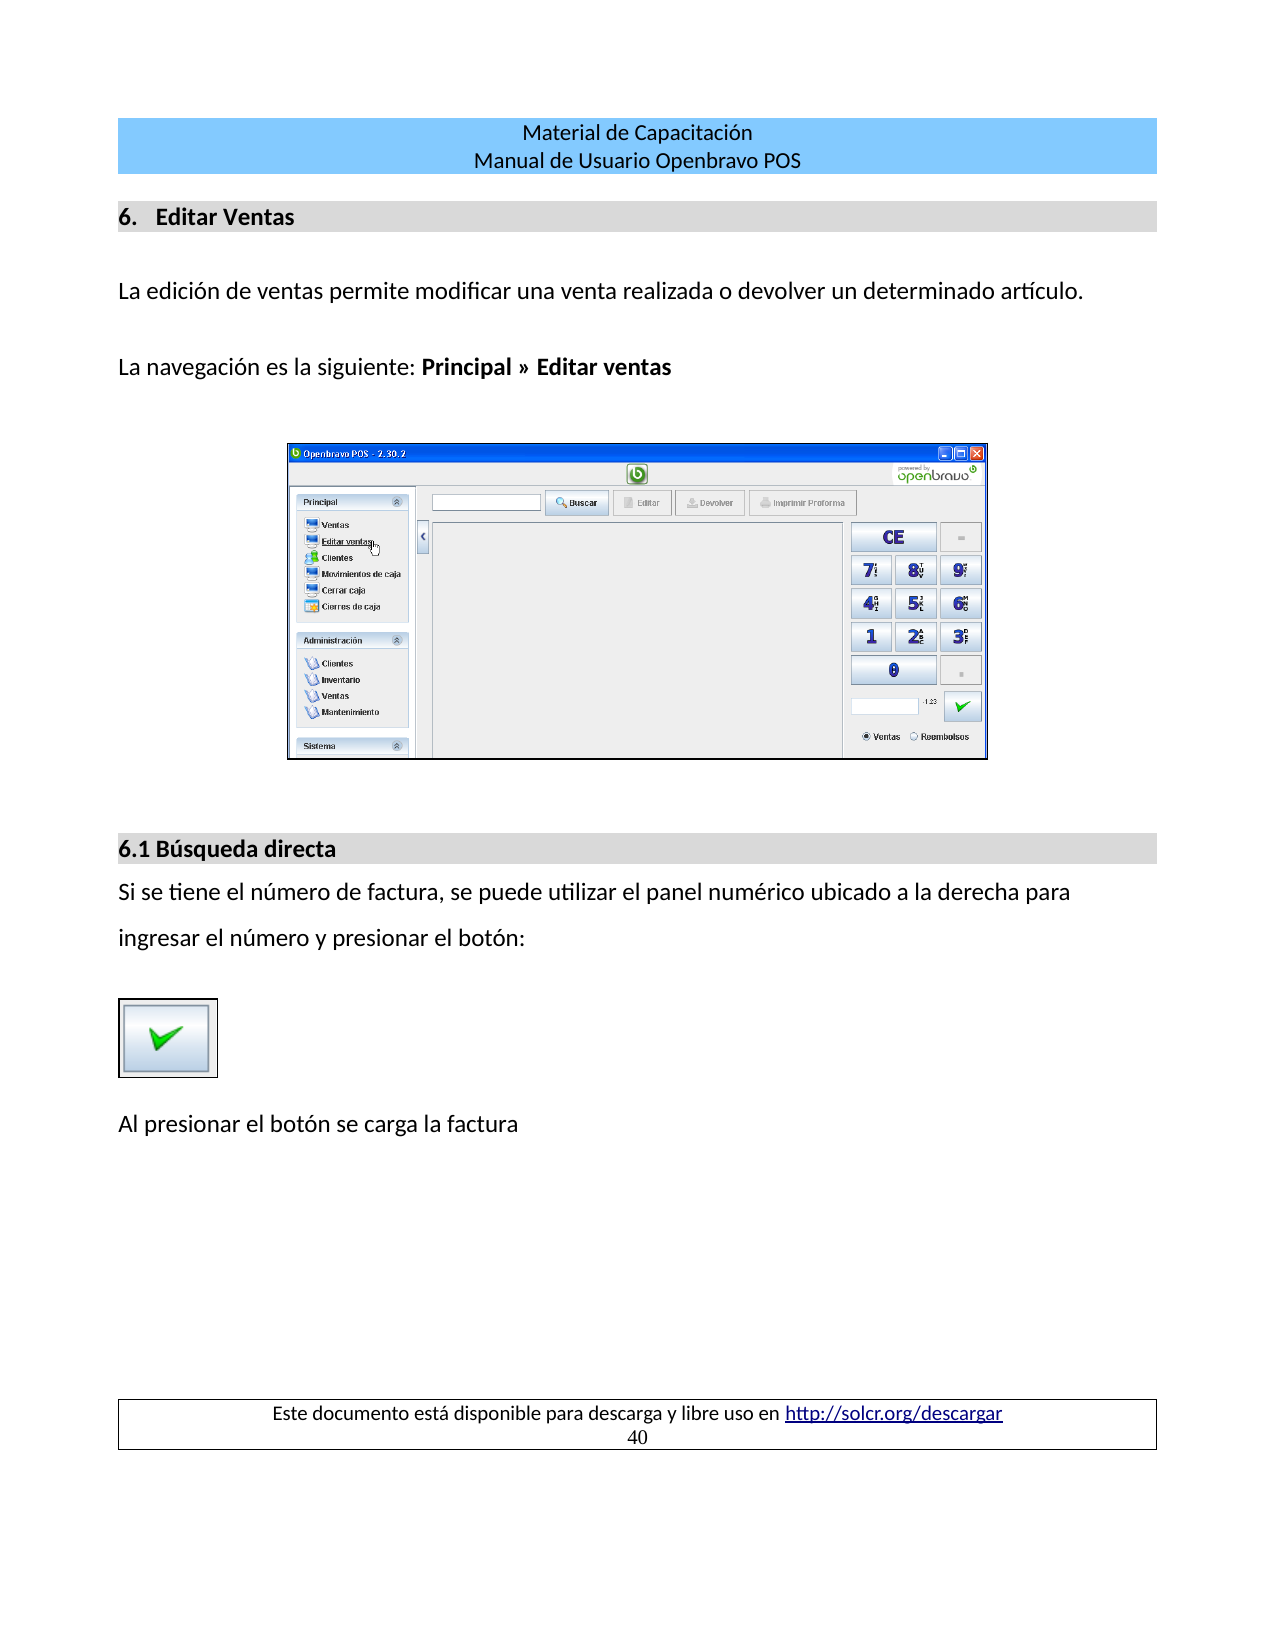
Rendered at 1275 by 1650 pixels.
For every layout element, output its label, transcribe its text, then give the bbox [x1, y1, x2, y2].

list Editar Ventas [118, 201, 1157, 232]
text La navegación es la siguiente: Principal » Editar ventas [118, 351, 1157, 382]
text Al presionar el botón se carga la factura [118, 1108, 1157, 1139]
subtitle 6.1 Búsqueda directa [118, 833, 1157, 864]
text La edición de ventas permite modificar una venta realizada o devolver un determinado artículo. [118, 275, 1157, 305]
text Si se tiene el número de factura, se puede utilizar el panel numérico ubicado a la derecha para ingresar el número y presionar el botón: [118, 876, 1157, 953]
